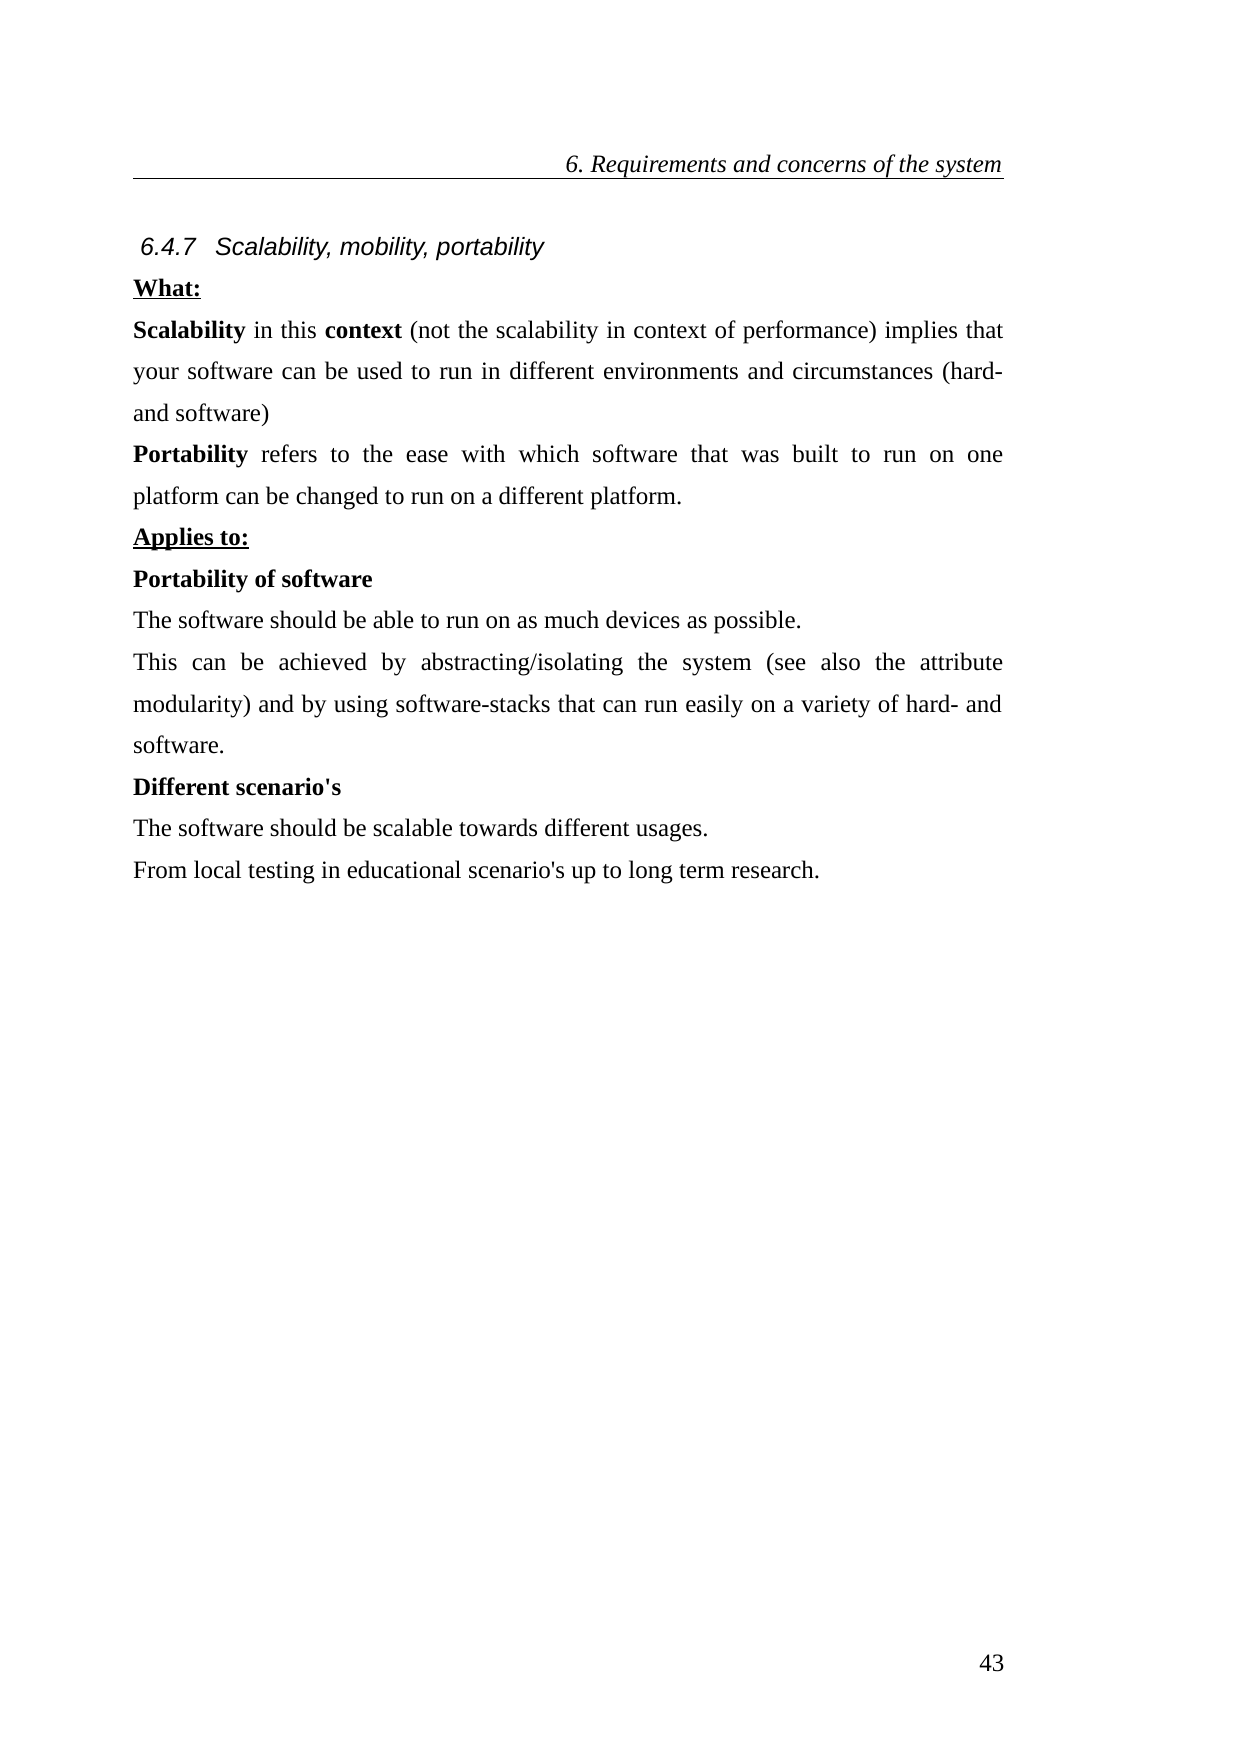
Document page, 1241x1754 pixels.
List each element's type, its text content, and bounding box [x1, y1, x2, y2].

text What: [133, 274, 1004, 302]
subtitle Scalability, mobility, portability [140, 232, 1004, 260]
text Different scenario's [133, 773, 1004, 801]
text Portability of software [133, 565, 1004, 593]
text Scalability in this context (not the scalability in context of performance) implies that your software can be used to run in different environments and circumstances (hard- and software) [133, 316, 1004, 427]
text This can be achieved by abstracting/isolating the system (see also the attribute modularity) and by using software-stacks that can run easily on a variety of hard- and software. [133, 648, 1004, 759]
text Applies to: [133, 523, 1004, 551]
text The software should be scalable towards different usages. [133, 814, 1004, 842]
text Portability refers to the ease with which software that was built to run on one platform can be changed to run on a different platform. [133, 440, 1004, 510]
text The software should be able to run on as much devices as possible. [133, 607, 1004, 634]
text From local testing in educational scenario's up to long term research. [133, 856, 1004, 884]
